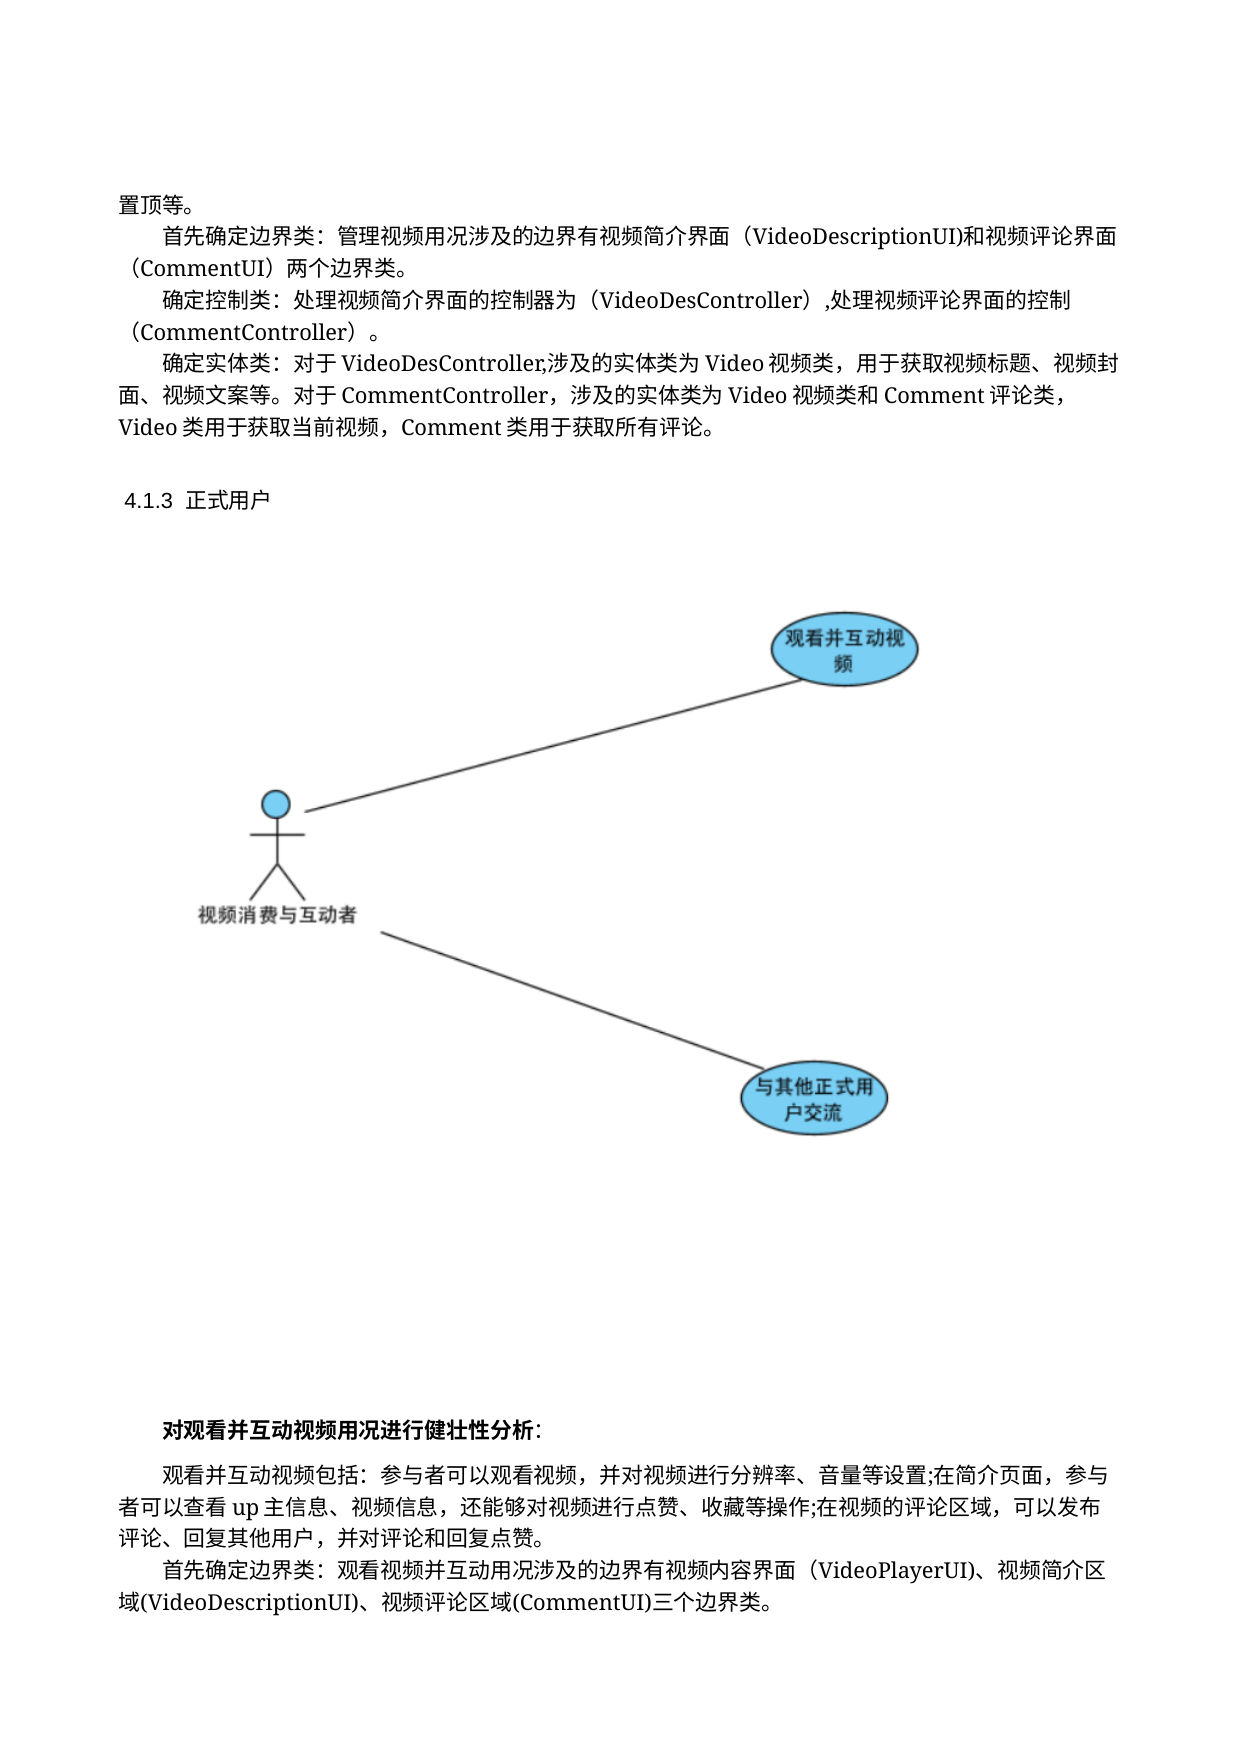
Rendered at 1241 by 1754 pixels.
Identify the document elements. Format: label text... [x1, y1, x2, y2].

text 确定实体类：对于VideoDesController,涉及的实体类为Video视频类，用于获取视频标题、视频封 面、视频文案等。对于CommentController，涉及的实体类为Video视频类和Comment评论类，Video类用于获取当前视频，Comment类用于获取所有评论。 [118, 346, 1122, 442]
text 置顶等。 [118, 188, 1122, 219]
text 首先确定边界类：管理视频用况涉及的边界有视频简介界面（VideoDescriptionUI)和视频评论界面（CommentUI）两个边界类。 [118, 219, 1122, 283]
picture [118, 521, 1123, 1318]
text 确定控制类：处理视频简介界面的控制器为（VideoDesController）,处理视频评论界面的控制（CommentController）。 [118, 283, 1122, 346]
subtitle 正式用户 [118, 483, 1122, 515]
text 对观看并互动视频用况进行健壮性分析： [118, 1413, 1122, 1445]
text 首先确定边界类：观看视频并互动用况涉及的边界有视频内容界面（VideoPlayerUI)、视频简介区域(VideoDescriptionUI)、视频评论区域(CommentUI)三个边界类。 [118, 1553, 1122, 1616]
text 观看并互动视频包括：参与者可以观看视频，并对视频进行分辨率、音量等设置;在简介页面，参与者可以查看up主信息、视频信息，还能够对视频进行点赞、收藏等操作;在视频的评论区域，可以发布评论、回复其他用户，并对评论和回复点赞。 [118, 1458, 1122, 1553]
